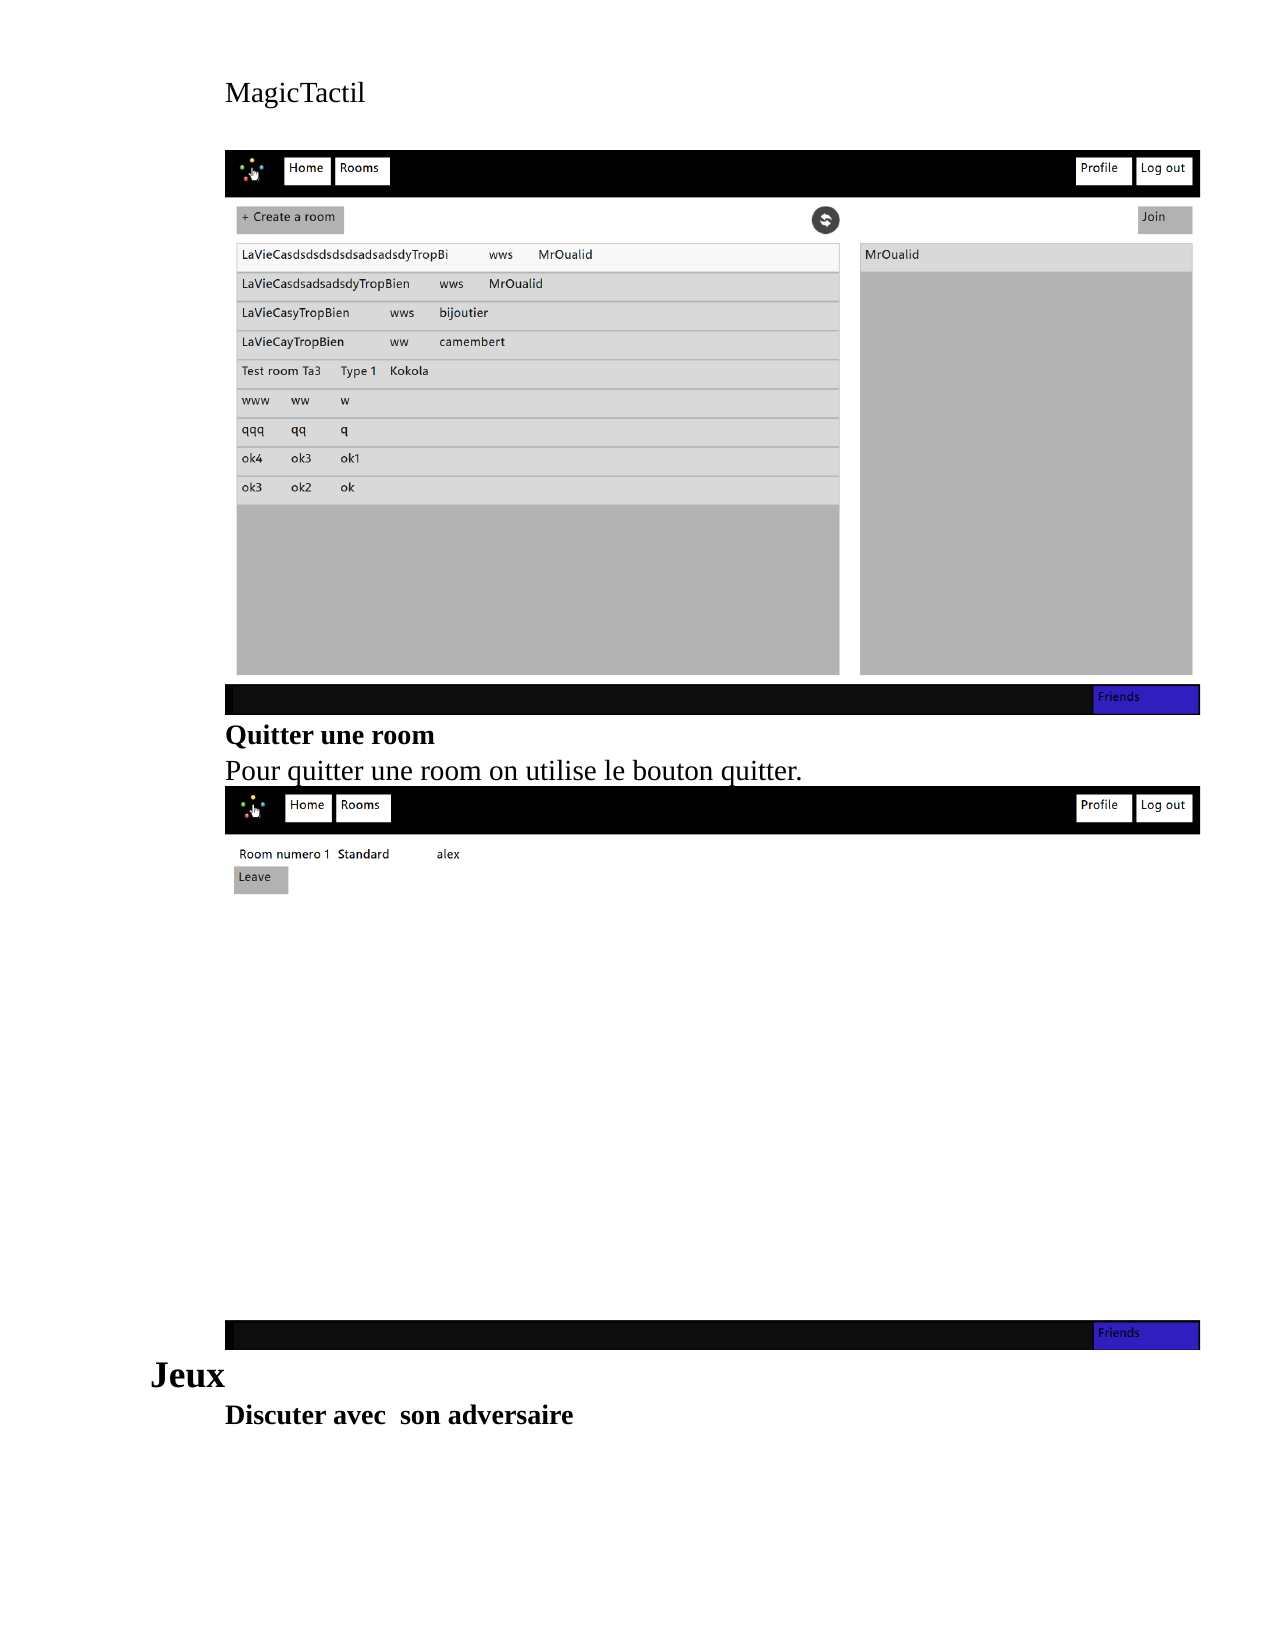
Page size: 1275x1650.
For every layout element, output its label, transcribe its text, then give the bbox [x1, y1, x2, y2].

picture [225, 786, 1200, 1350]
picture [225, 150, 1200, 715]
subtitle Jeux [150, 1352, 1125, 1396]
subtitle Discuter avec son adversaire [150, 1398, 1125, 1431]
subtitle Quitter une room [150, 718, 1125, 750]
text Pour quitter une room on utilise le bouton quitter. [225, 753, 1125, 786]
